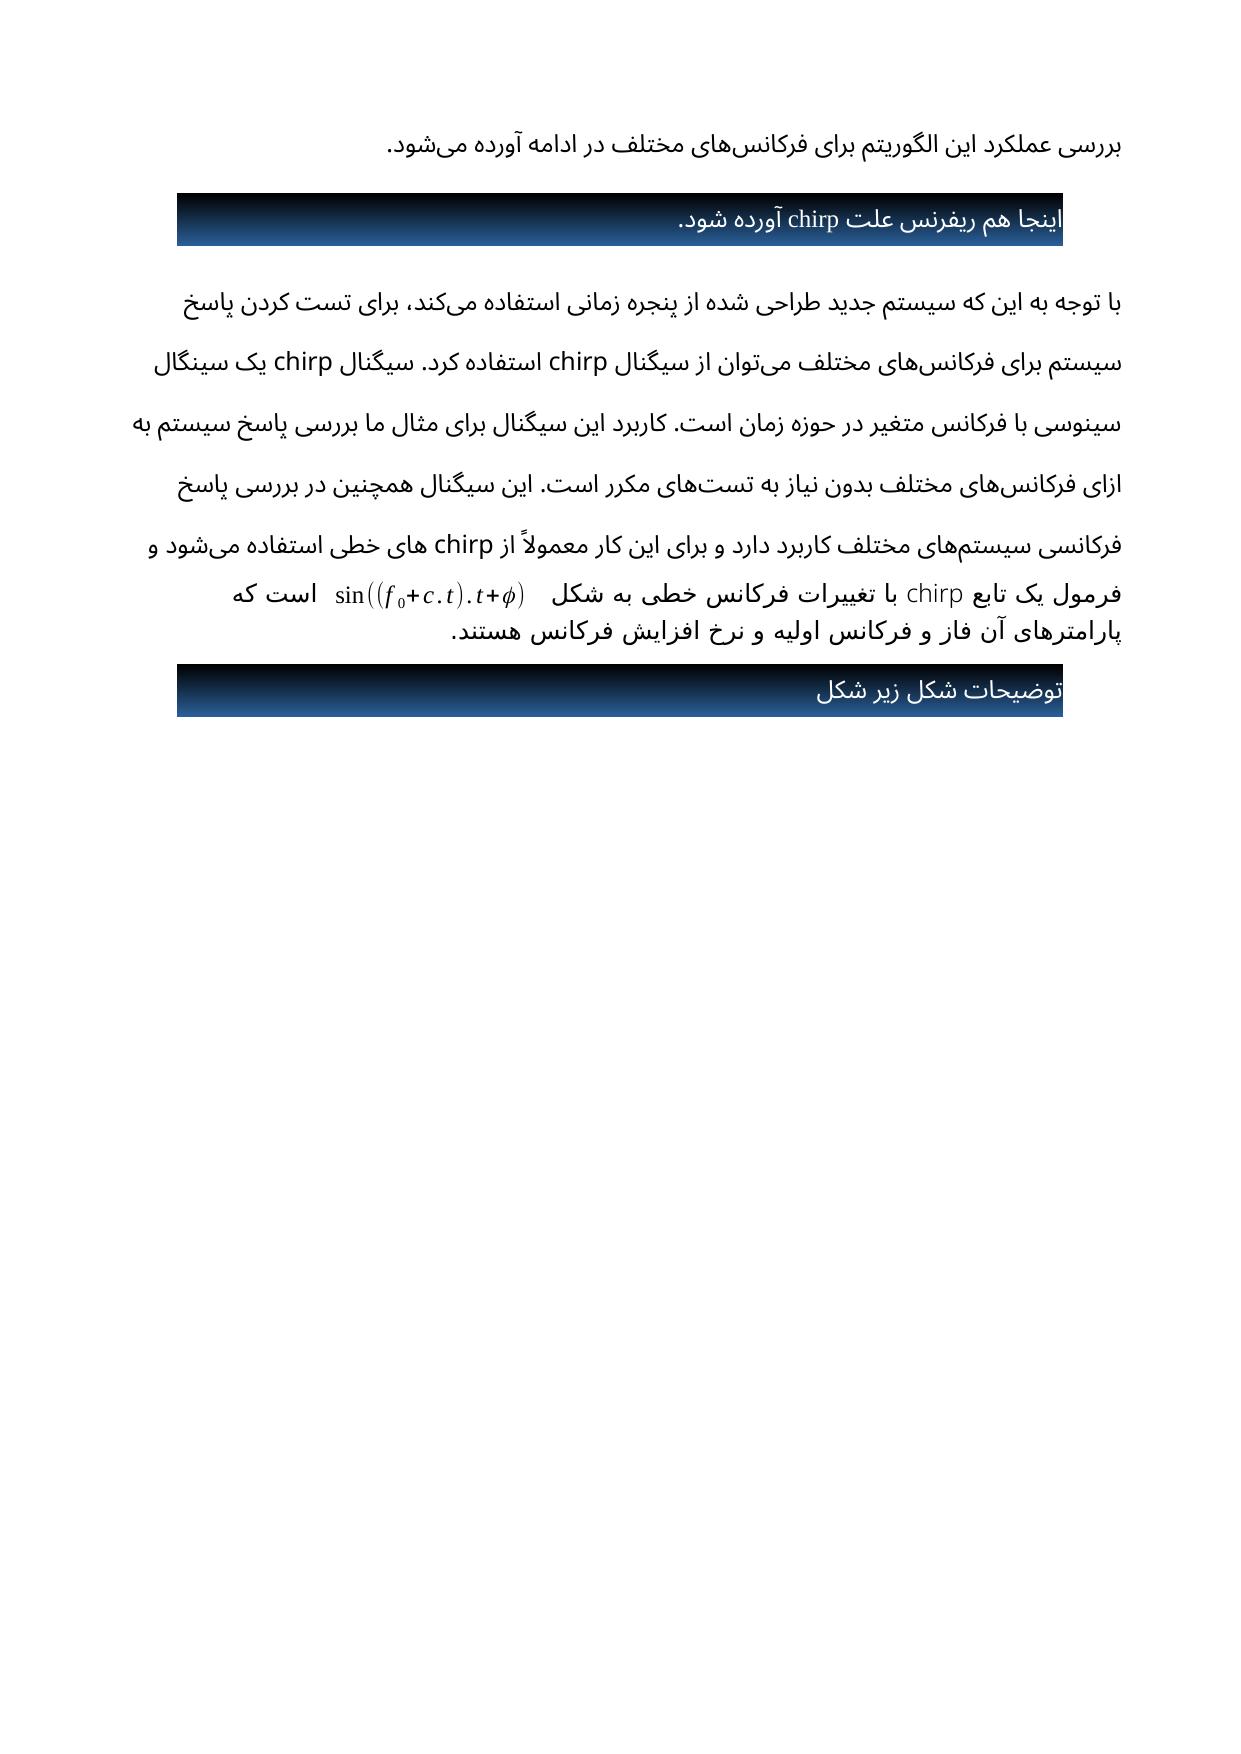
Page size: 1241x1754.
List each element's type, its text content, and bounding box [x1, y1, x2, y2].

text با توجه به این که سیستم جدید طراحی شده از پنجره زمانی استفاده می‌کند، برای تست کردن پاسخ سیستم برای فرکانس‌های مختلف می‌توان از سیگنال chirp استفاده کرد. سیگنال chirp یک سینگال سینوسی با فرکانس متغیر در حوزه زمان است. کاربرد این سیگنال برای مثال ما بررسی پاسخ سیستم به ازای فرکانس‌های مختلف بدون نیاز به تست‌های مکرر است. این سیگنال همچنین در بررسی پاسخ فرکانسی سیستم‌های مختلف کاربرد دارد و برای این کار معمولاً از chirp های خطی استفاده می‌شود و فرمول یک تابع chirp با تغییرات فرکانس خطی به شکل است که پارامترهای آن فاز و فرکانس اولیه و نرخ افزایش فرکانس هستند. [118, 276, 1122, 645]
text توضیحات شکل زیر شکل [177, 664, 1063, 717]
text اینجا هم ریفرنس علت chirp آورده شود. [177, 193, 1063, 246]
text بررسی عملکرد این الگوریتم برای فرکانس‌های مختلف در ادامه آورده می‌شود. [118, 118, 1122, 171]
